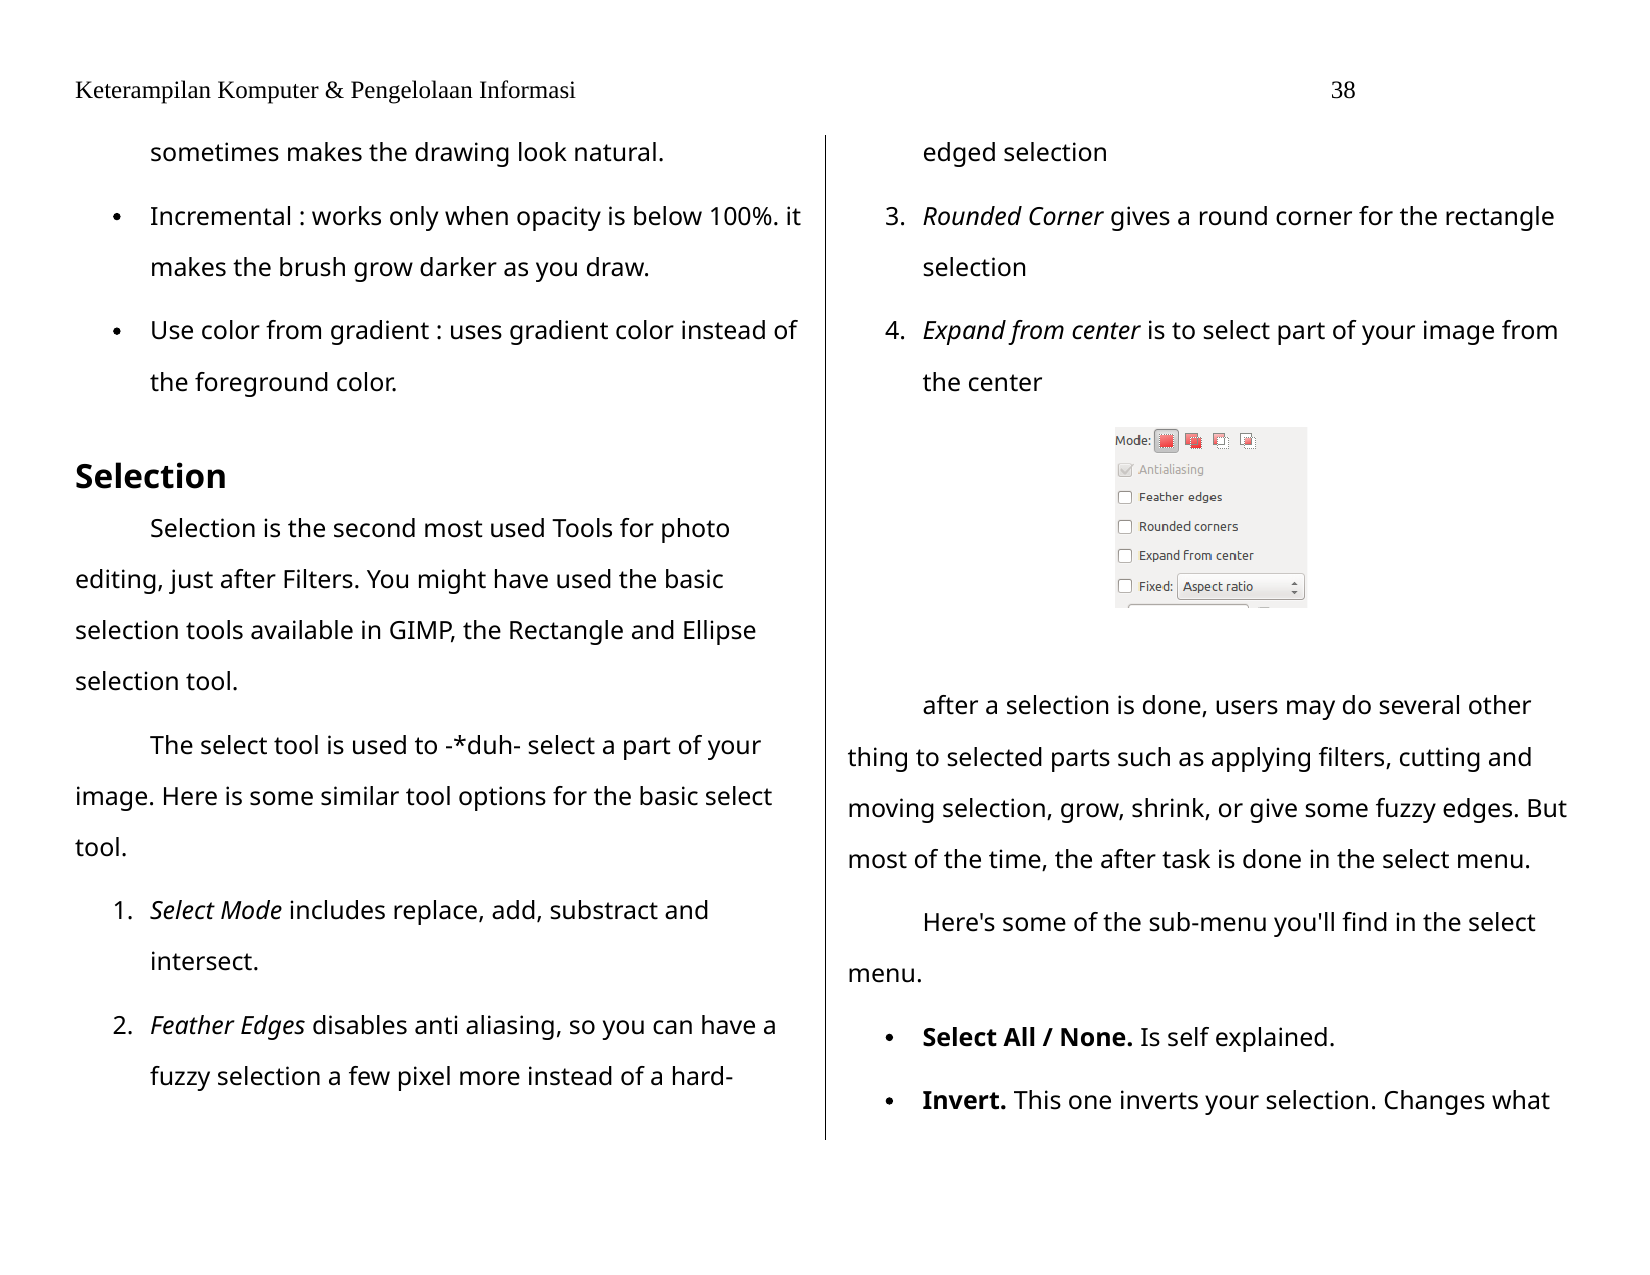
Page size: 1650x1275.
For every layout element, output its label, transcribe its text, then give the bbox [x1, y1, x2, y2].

list Select All / None. Is self explained. [885, 1019, 1575, 1053]
list sometimes makes the drawing look natural. [112, 135, 802, 169]
subtitle Selection [75, 453, 802, 498]
list Rounded Corner gives a round corner for the rectangle selection [885, 198, 1575, 284]
text The select tool is used to -*duh- select a part of your image. Here is some similar tool options for the basic select tool. [75, 727, 802, 863]
picture [1115, 427, 1308, 608]
text Selection is the second most used Tools for photo editing, just after Filters. You might have used the basic selection tools available in GIMP, the Rectangle and Ellipse selection tool. [75, 511, 802, 698]
list Feather Edges disables anti aliasing, so you can have a fuzzy selection a few pixel more instead of a hard- [112, 1007, 802, 1093]
list Expand from center is to select part of your image from the center [885, 313, 1575, 398]
text Here's some of the sub-menu you'll find in the select menu. [847, 905, 1575, 990]
text after a selection is done, users may do several other thing to selected parts such as applying filters, cutting and moving selection, grow, shrink, or give some fuzzy edges. But most of the time, the after task is done in the select menu. [847, 688, 1575, 875]
list Select Mode includes replace, add, substract and intersect. [112, 893, 802, 978]
list edged selection [885, 135, 1575, 169]
list Use color from gradient : uses gradient color instead of the foreground color. [112, 313, 802, 398]
list Invert. This one inverts your selection. Changes what [885, 1083, 1575, 1117]
list Incremental : works only when opacity is below 100%. it makes the brush grow darker as you draw. [112, 198, 802, 284]
